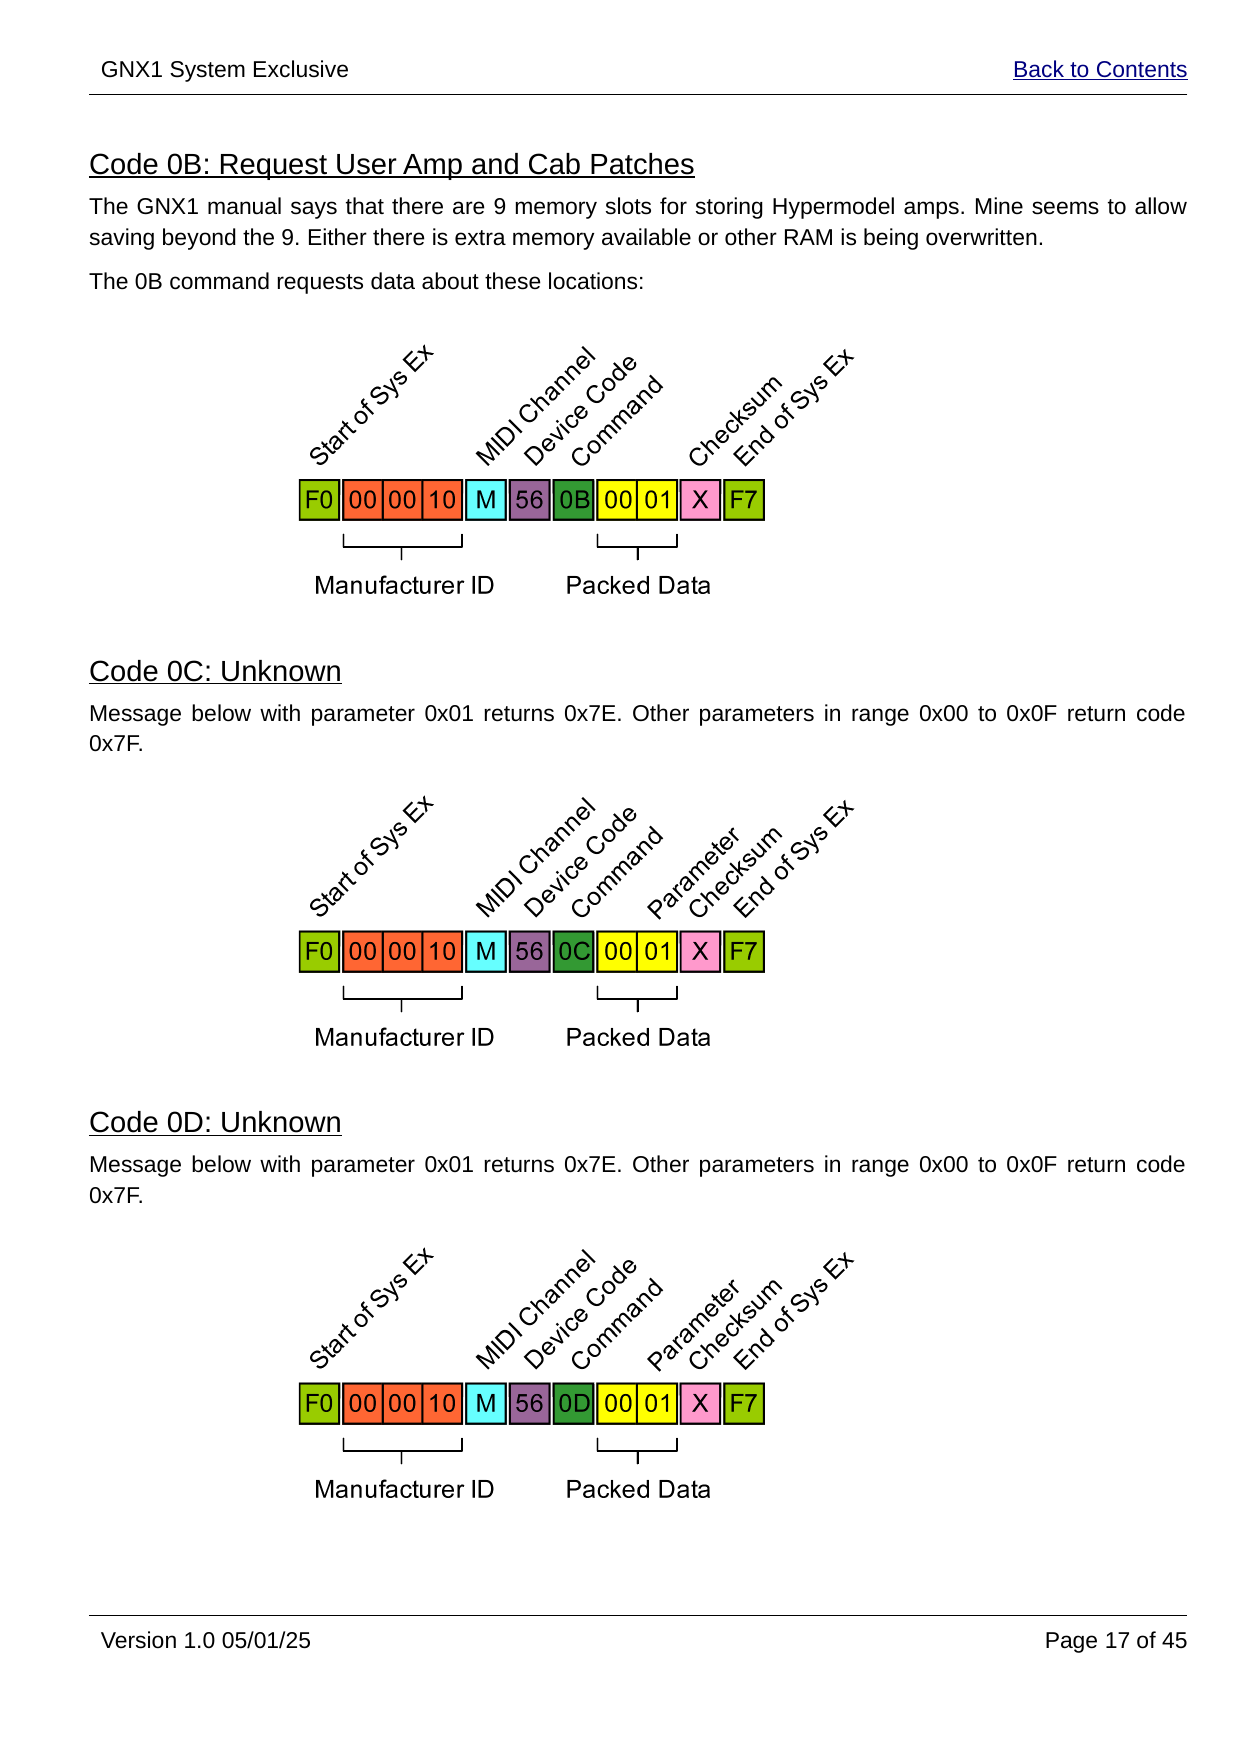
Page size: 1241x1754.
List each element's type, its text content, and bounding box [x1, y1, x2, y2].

picture [298, 795, 978, 1052]
picture [298, 343, 978, 600]
text Message below with parameter 0x01 returns 0x7E. Other parameters in range 0x00 to 0x0F return code 0x7F. [89, 700, 1187, 756]
text Message below with parameter 0x01 returns 0x7E. Other parameters in range 0x00 to 0x0F return code 0x7F. [89, 1151, 1187, 1208]
text The GNX1 manual says that there are 9 memory slots for storing Hypermodel amps. Mine seems to allow saving beyond the 9. Either there is extra memory available or other RAM is being overwritten. [89, 193, 1187, 250]
subtitle Code 0D: Unknown [89, 796, 1187, 1139]
subtitle Code 0C: Unknown [89, 334, 1187, 687]
picture [298, 1246, 978, 1504]
subtitle Code 0B: Request User Amp and Cab Patches [89, 147, 1187, 181]
text The 0B command requests data about these locations: [89, 268, 1187, 294]
